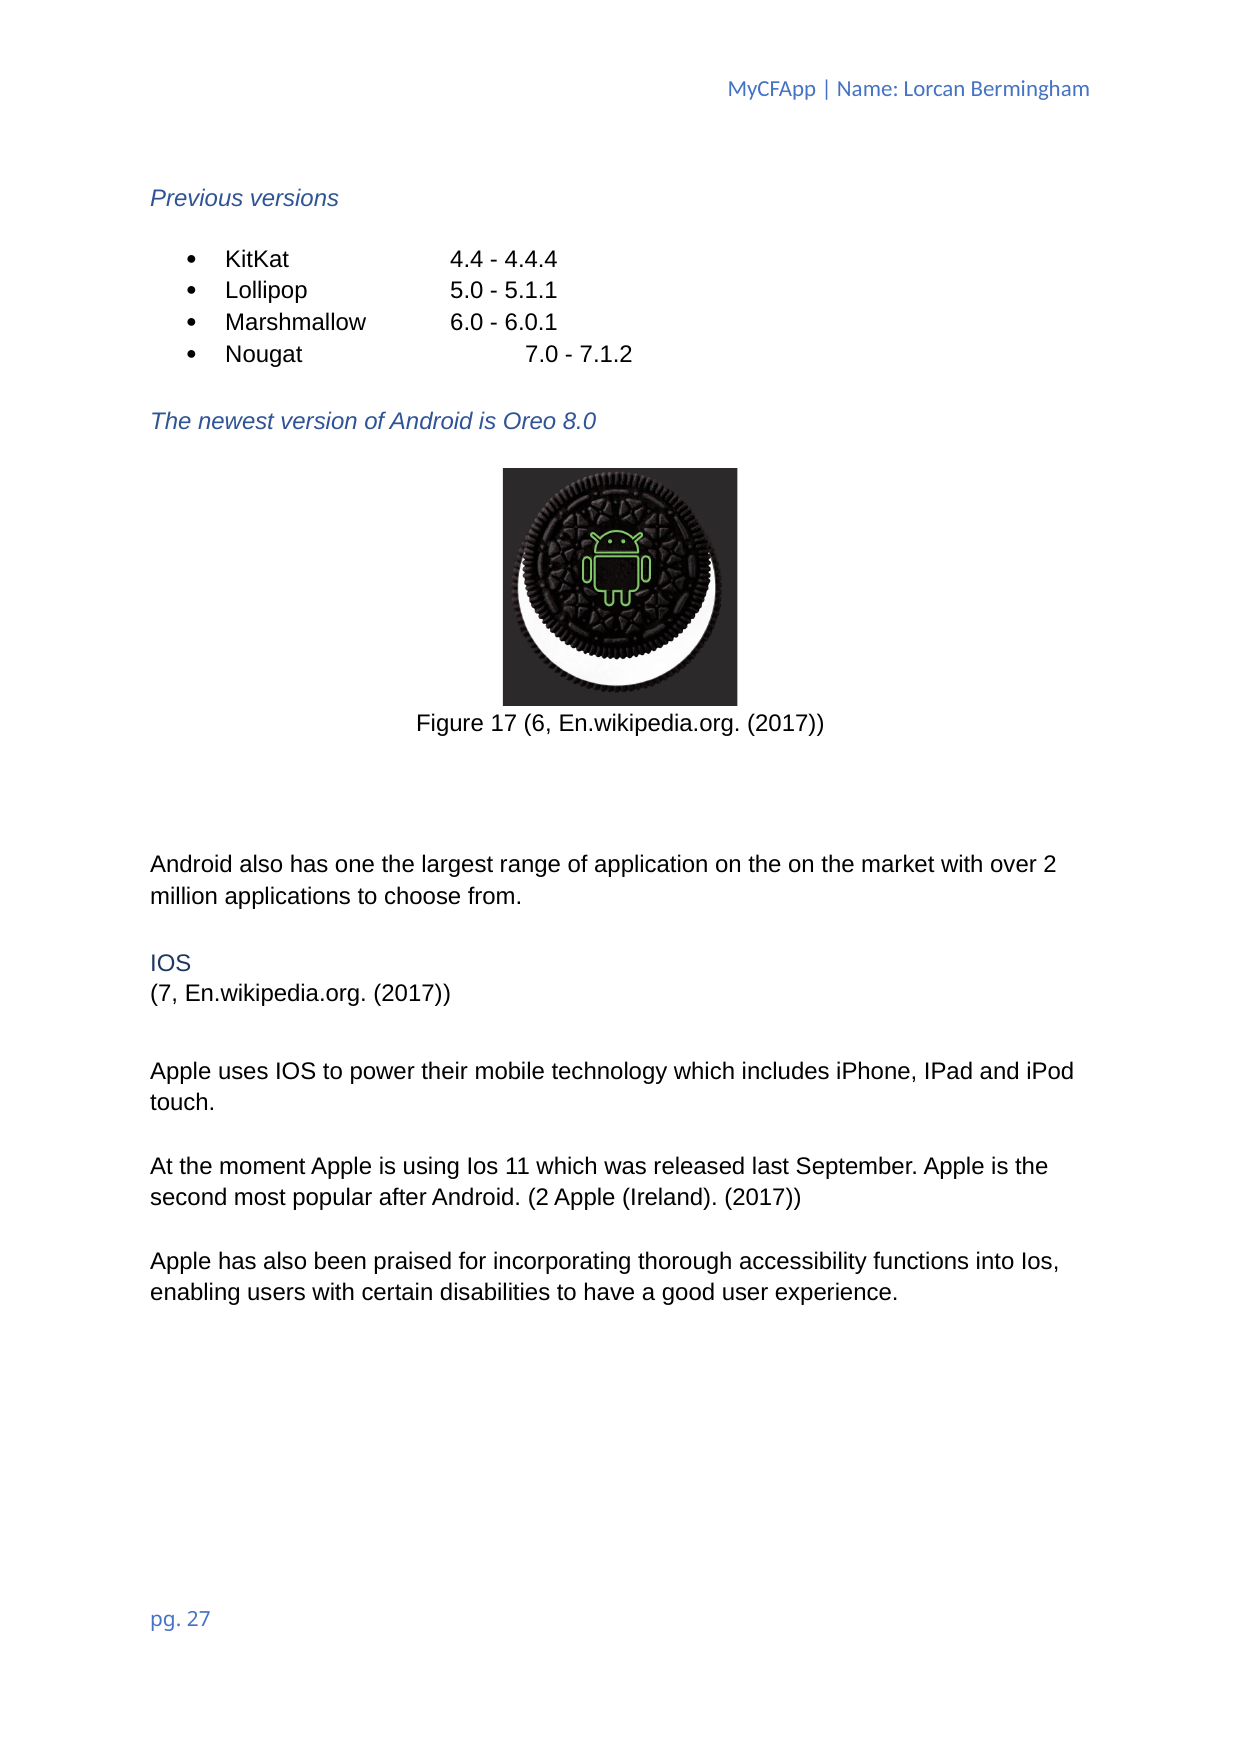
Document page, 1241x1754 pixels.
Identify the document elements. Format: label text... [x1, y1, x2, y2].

subtitle Previous versions [150, 184, 1090, 211]
text Figure 17 (6, En.wikipedia.org. (2017)) [150, 709, 1090, 737]
list Marshmallow 6.0 - 6.0.1 [187, 308, 1090, 336]
text Android also has one the largest range of application on the on the market with over 2 million applications to choose from. [150, 850, 1090, 909]
list Lollipop 5.0 - 5.1.1 [187, 276, 1090, 304]
list Nougat 7.0 - 7.1.2 [187, 340, 1090, 367]
subtitle IOS [150, 949, 1090, 977]
text At the moment Apple is using Ios 11 which was released last September. Apple is the second most popular after Android. (2 Apple (Ireland). (2017)) [150, 1152, 1090, 1211]
list KitKat 4.4 - 4.4.4 [187, 245, 1090, 272]
text Apple has also been praised for incorporating thorough accessibility functions into Ios, enabling users with certain disabilities to have a good user experience. [150, 1247, 1090, 1306]
subtitle The newest version of Android is Oreo 8.0 [150, 407, 1090, 435]
text (7, En.wikipedia.org. (2017)) [150, 979, 1090, 1006]
text Apple uses IOS to power their mobile technology which includes iPhone, IPad and iPod touch. [150, 1057, 1090, 1116]
